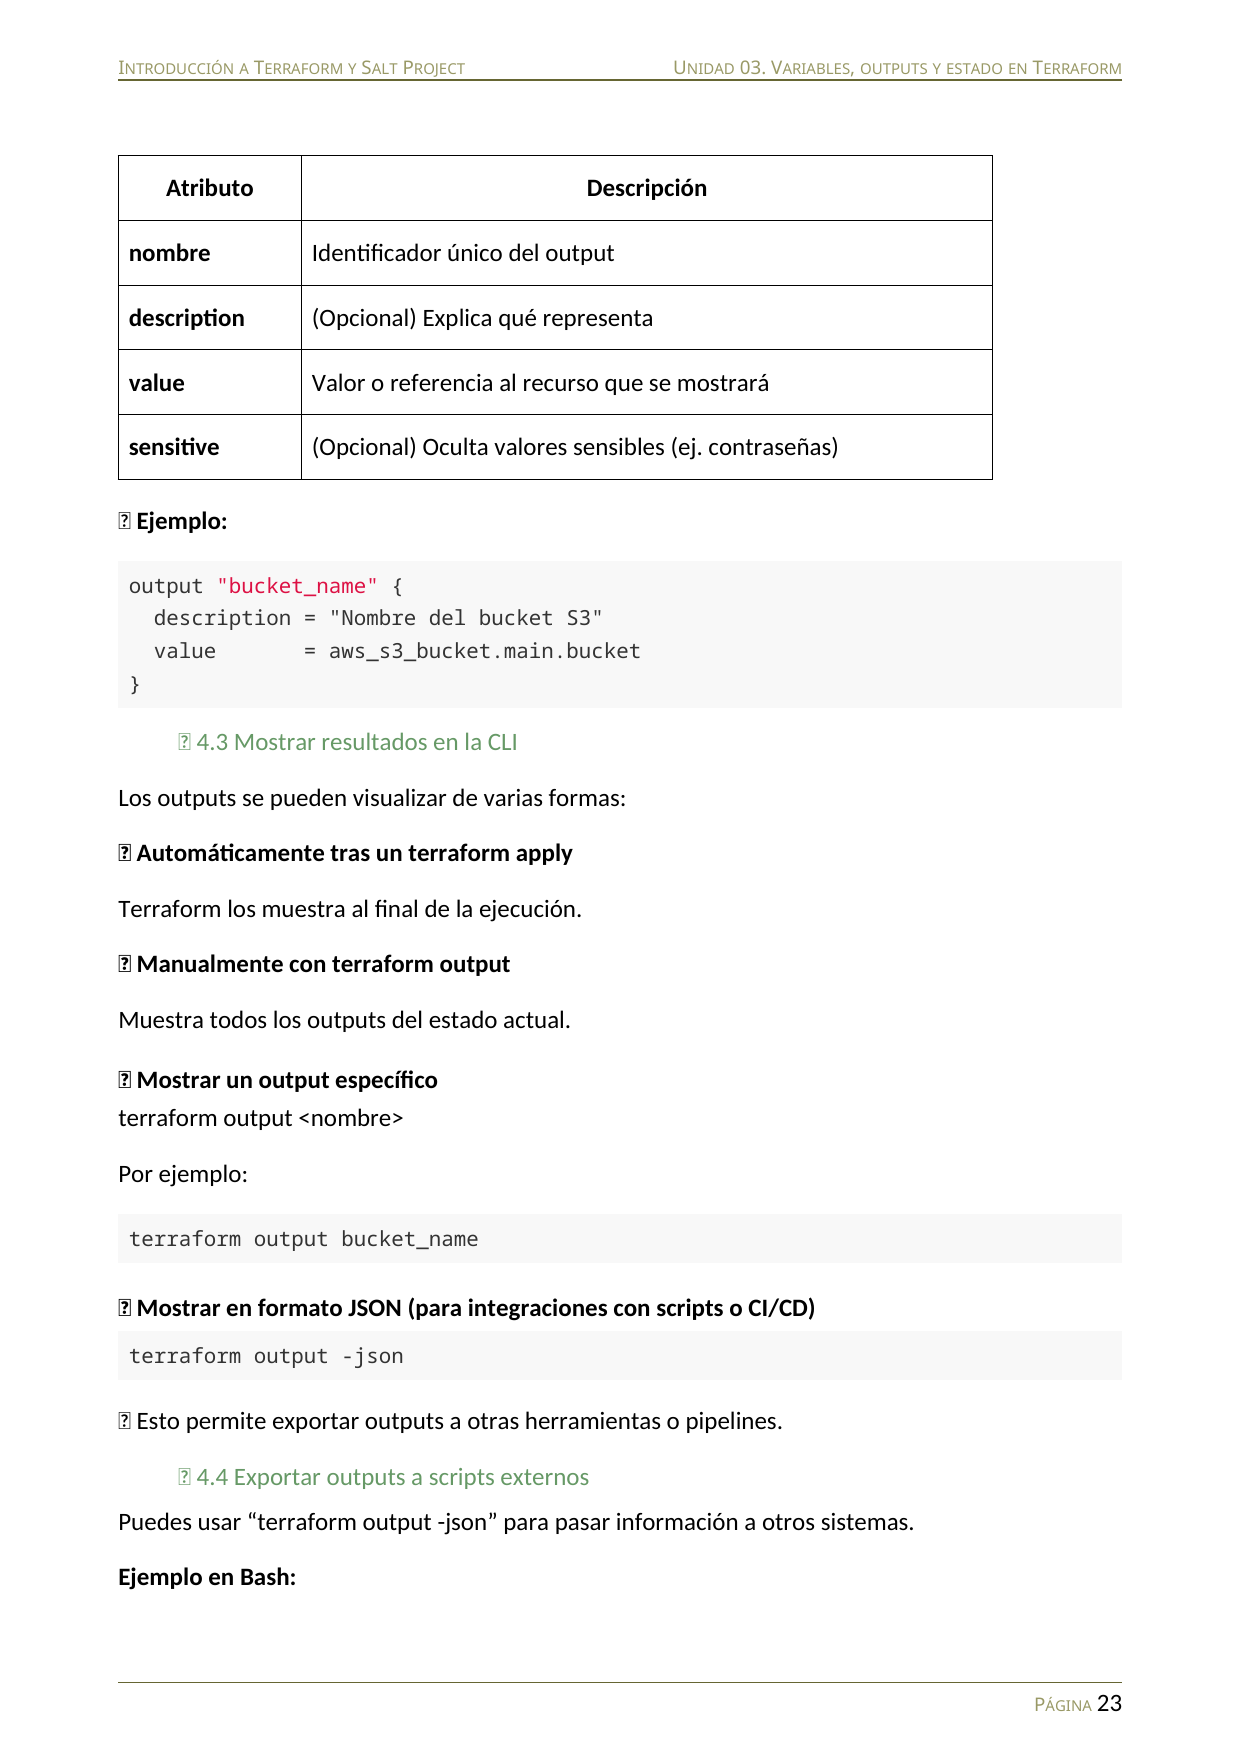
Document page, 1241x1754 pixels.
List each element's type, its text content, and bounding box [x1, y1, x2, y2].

table_cell Valor o referencia al recurso que se mostrará [302, 350, 992, 414]
table_cell description [119, 286, 301, 349]
table_cell nombre [119, 221, 301, 284]
table_cell Identificador único del output [302, 221, 992, 284]
text 🔹 Mostrar un output específico [118, 1064, 1122, 1094]
table_cell (Opcional) Oculta valores sensibles (ej. contraseñas) [302, 415, 992, 479]
text Por ejemplo: [118, 1158, 1122, 1189]
table_cell value [119, 350, 301, 414]
subtitle 🧾 4.3 Mostrar resultados en la CLI [178, 726, 1122, 757]
table_header Atributo [119, 156, 301, 220]
text 💡 Esto permite exportar outputs a otras herramientas o pipelines. [118, 1405, 1122, 1436]
table_header terraform output -json [118, 1331, 1122, 1380]
text Ejemplo en Bash: [118, 1562, 1122, 1592]
text Los outputs se pueden visualizar de varias formas: [118, 782, 1122, 812]
text 🔹 Manualmente con terraform output [118, 948, 1122, 979]
text 💡 Ejemplo: [118, 505, 1122, 536]
table_cell (Opcional) Explica qué representa [302, 286, 992, 349]
subtitle 🧭 4.4 Exportar outputs a scripts externos [178, 1461, 1122, 1491]
table_header Descripción [302, 156, 992, 220]
table_header terraform output bucket_name [118, 1214, 1122, 1263]
text Muestra todos los outputs del estado actual. [118, 1004, 1122, 1034]
text terraform output <nombre> [118, 1103, 1122, 1133]
table_header output "bucket_name" { description = "Nombre del bucket S3" value = aws_s3_bucket.main.bucket } [118, 561, 1122, 708]
table_cell sensitive [119, 415, 301, 479]
text Puedes usar “terraform output -json” para pasar información a otros sistemas. [118, 1506, 1122, 1537]
text Terraform los muestra al final de la ejecución. [118, 893, 1122, 923]
text 🔹 Mostrar en formato JSON (para integraciones con scripts o CI/CD) [118, 1292, 1122, 1323]
text 🔹 Automáticamente tras un terraform apply [118, 837, 1122, 868]
